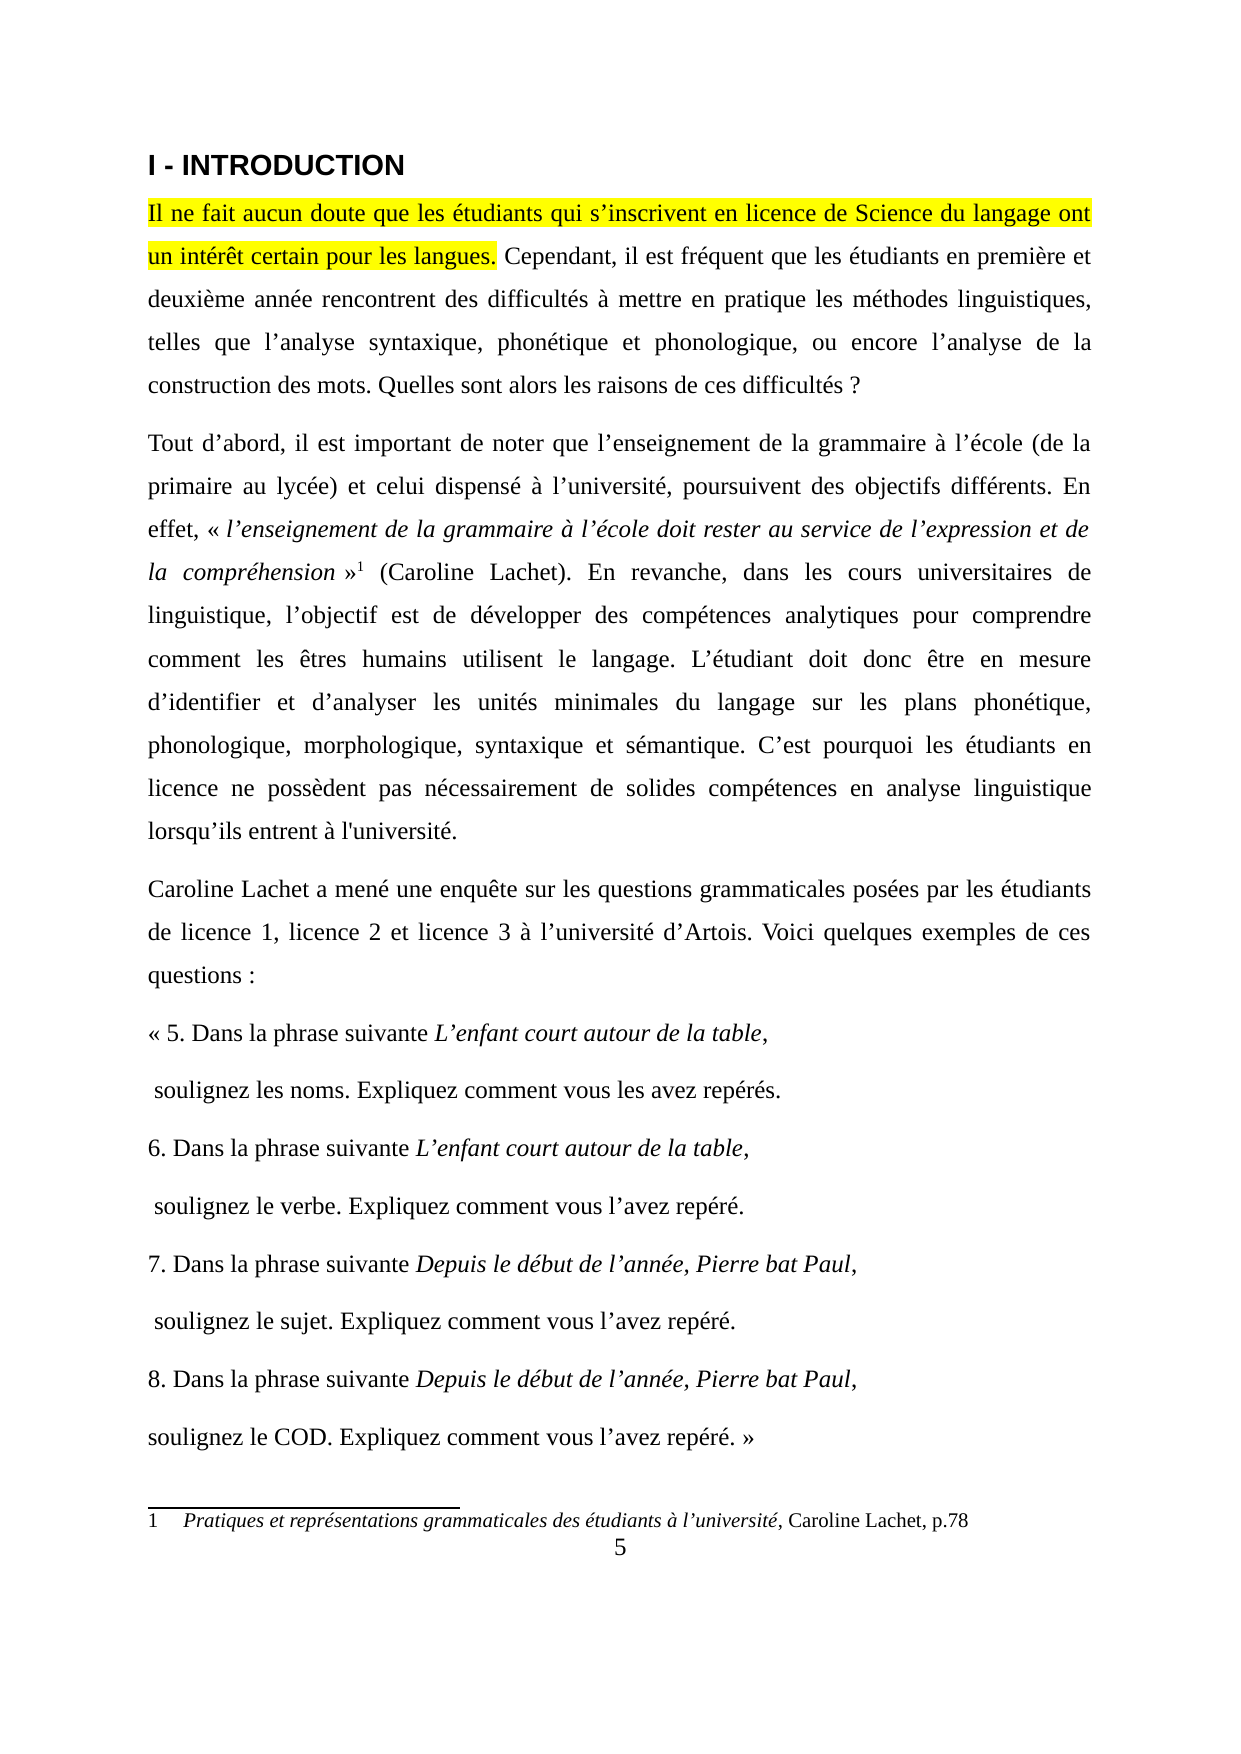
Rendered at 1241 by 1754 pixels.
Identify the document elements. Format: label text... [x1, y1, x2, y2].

text Il ne fait aucun doute que les étudiants qui s’inscrivent en licence de Science du langage ont un intérêt certain pour les langues. Cependant, il est fréquent que les étudiants en première et deuxième année rencontrent des difficultés à mettre en pratique les méthodes linguistiques, telles que l’analyse syntaxique, phonétique et phonologique, ou encore l’analyse de la construction des mots. Quelles sont alors les raisons de ces difficultés ? [148, 198, 1092, 399]
text Caroline Lachet a mené une enquête sur les questions grammaticales posées par les étudiants de licence 1, licence 2 et licence 3 à l’université d’Artois. Voici quelques exemples de ces questions : [148, 874, 1092, 989]
text Pratiques et représentations grammaticales des étudiants à l’université, Caroline Lachet, p.78 [148, 1508, 1092, 1532]
text « 5. Dans la phrase suivante L’enfant court autour de la table, [148, 1018, 1092, 1047]
text soulignez le verbe. Expliquez comment vous l’avez repéré. [148, 1191, 1092, 1220]
text Tout d’abord, il est important de noter que l’enseignement de la grammaire à l’école (de la primaire au lycée) et celui dispensé à l’université, poursuivent des objectifs différents. En effet, « l’enseignement de la grammaire à l’école doit rester au service de l’expression et de la compréhension » (Caroline Lachet). En revanche, dans les cours universitaires de linguistique, l’objectif est de développer des compétences analytiques pour comprendre comment les êtres humains utilisent le langage. L’étudiant doit donc être en mesure d’identifier et d’analyser les unités minimales du langage sur les plans phonétique, phonologique, morphologique, syntaxique et sémantique. C’est pourquoi les étudiants en licence ne possèdent pas nécessairement de solides compétences en analyse linguistique lorsqu’ils entrent à l'université. [148, 428, 1092, 845]
text 7. Dans la phrase suivante Depuis le début de l’année, Pierre bat Paul, [148, 1249, 1092, 1277]
text soulignez les noms. Expliquez comment vous les avez repérés. [148, 1076, 1092, 1104]
text soulignez le COD. Expliquez comment vous l’avez repéré. » [148, 1422, 1092, 1451]
text soulignez le sujet. Expliquez comment vous l’avez repéré. [148, 1306, 1092, 1335]
subtitle I - INTRODUCTION [148, 148, 1092, 181]
text 8. Dans la phrase suivante Depuis le début de l’année, Pierre bat Paul, [148, 1364, 1092, 1393]
text 6. Dans la phrase suivante L’enfant court autour de la table, [148, 1133, 1092, 1162]
